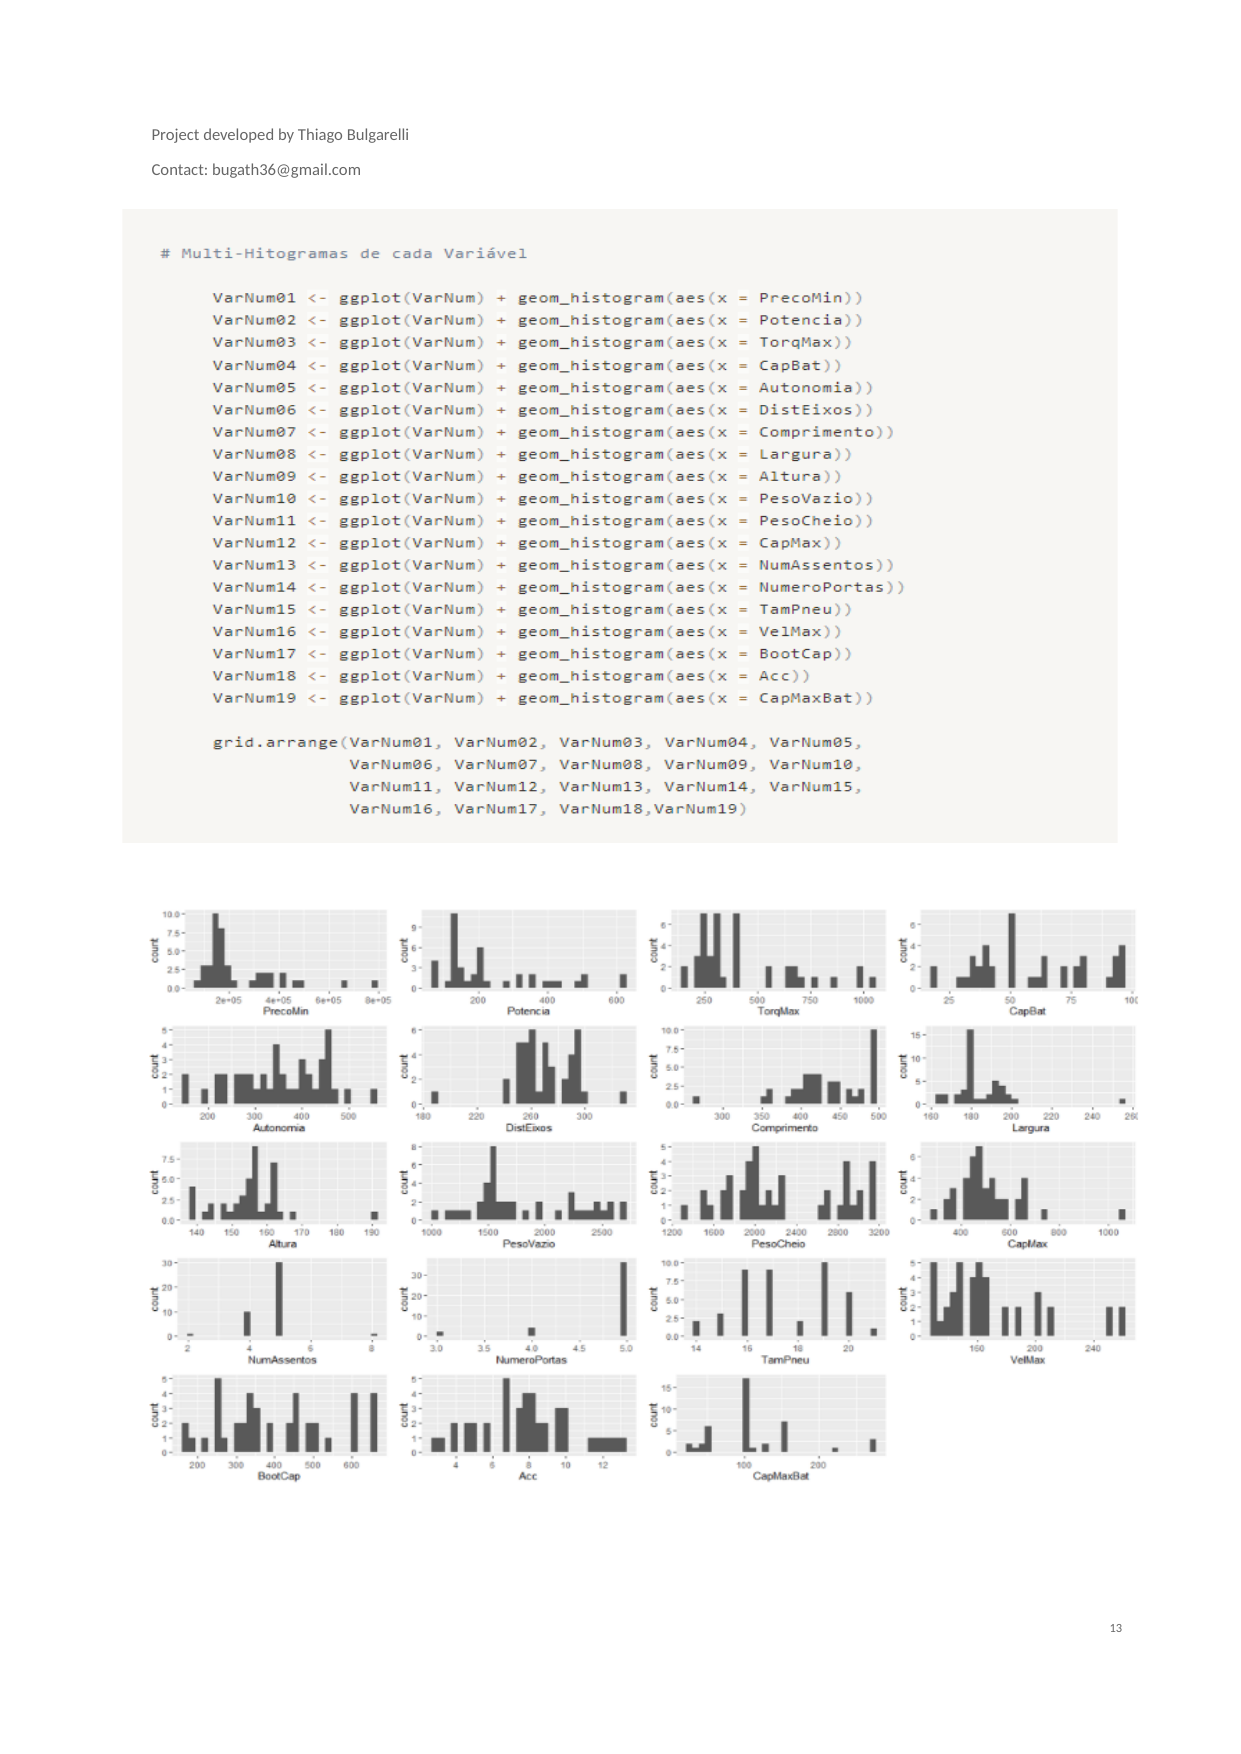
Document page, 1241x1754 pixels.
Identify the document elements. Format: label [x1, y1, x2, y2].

picture [122, 209, 1118, 843]
picture [140, 901, 1145, 1495]
